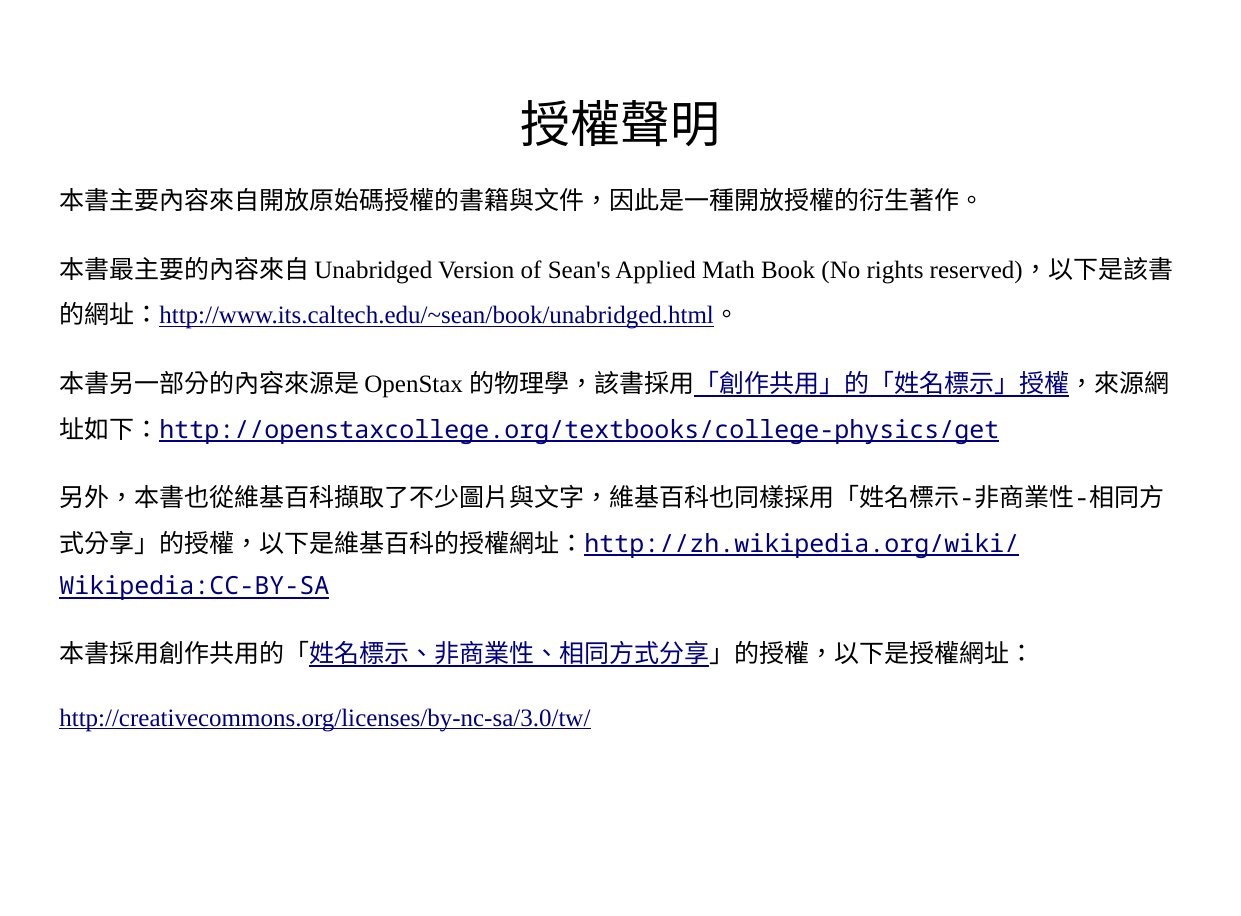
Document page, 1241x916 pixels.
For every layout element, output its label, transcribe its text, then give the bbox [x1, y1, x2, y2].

subtitle 授權聲明 [59, 84, 1181, 156]
text 本書最主要的內容來自Unabridged Version of Sean's Applied Math Book (No rights reserved)，以下是該書的網址：http://www.its.caltech.edu/~sean/book/unabridged.html。 [59, 249, 1181, 331]
text 本書主要內容來自開放原始碼授權的書籍與文件，因此是一種開放授權的衍生著作。 [59, 181, 1181, 217]
text http://creativecommons.org/licenses/by-nc-sa/3.0/tw/ [59, 703, 1181, 732]
text 另外，本書也從維基百科擷取了不少圖片與文字，維基百科也同樣採用「姓名標示-非商業性-相同方式分享」的授權，以下是維基百科的授權網址：http://zh.wikipedia.org/wiki/Wikipedia:CC-BY-SA [59, 478, 1181, 602]
text 本書採用創作共用的「姓名標示、非商業性、相同方式分享」的授權，以下是授權網址： [59, 634, 1181, 670]
text 本書另一部分的內容來源是OpenStax 的物理學，該書採用「創作共用」的「姓名標示」授權，來源網址如下：http://openstaxcollege.org/textbooks/college-physics/get [59, 364, 1181, 445]
